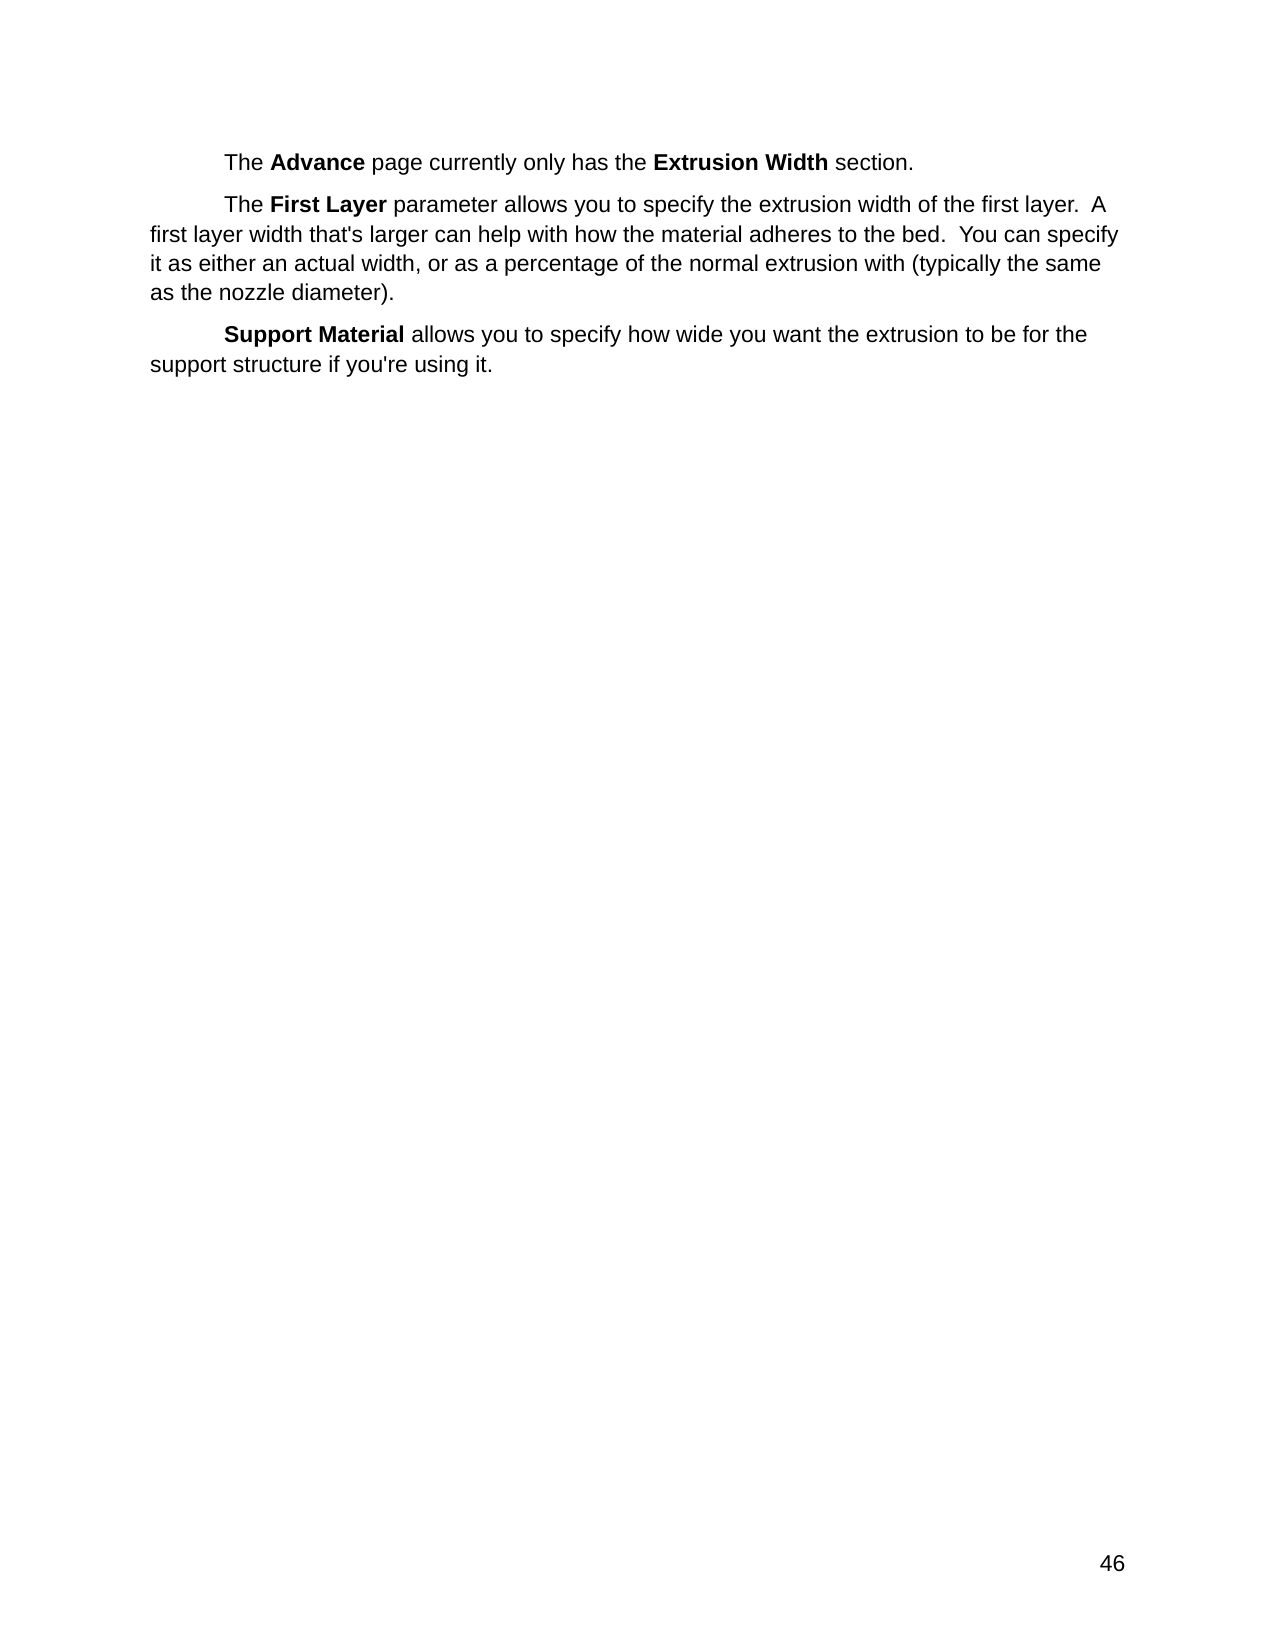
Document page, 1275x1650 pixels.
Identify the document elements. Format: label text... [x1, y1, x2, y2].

subtitle The Advance page currently only has the Extrusion Width section. [150, 150, 1125, 176]
subtitle Support Material allows you to specify how wide you want the extrusion to be for the support structure if you're using it. [150, 322, 1125, 377]
subtitle The First Layer parameter allows you to specify the extrusion width of the first layer. A first layer width that's larger can help with how the material adheres to the bed. You can specify it as either an actual width, or as a percentage of the normal extrusion with (typically the same as the nozzle diameter). [150, 192, 1125, 306]
